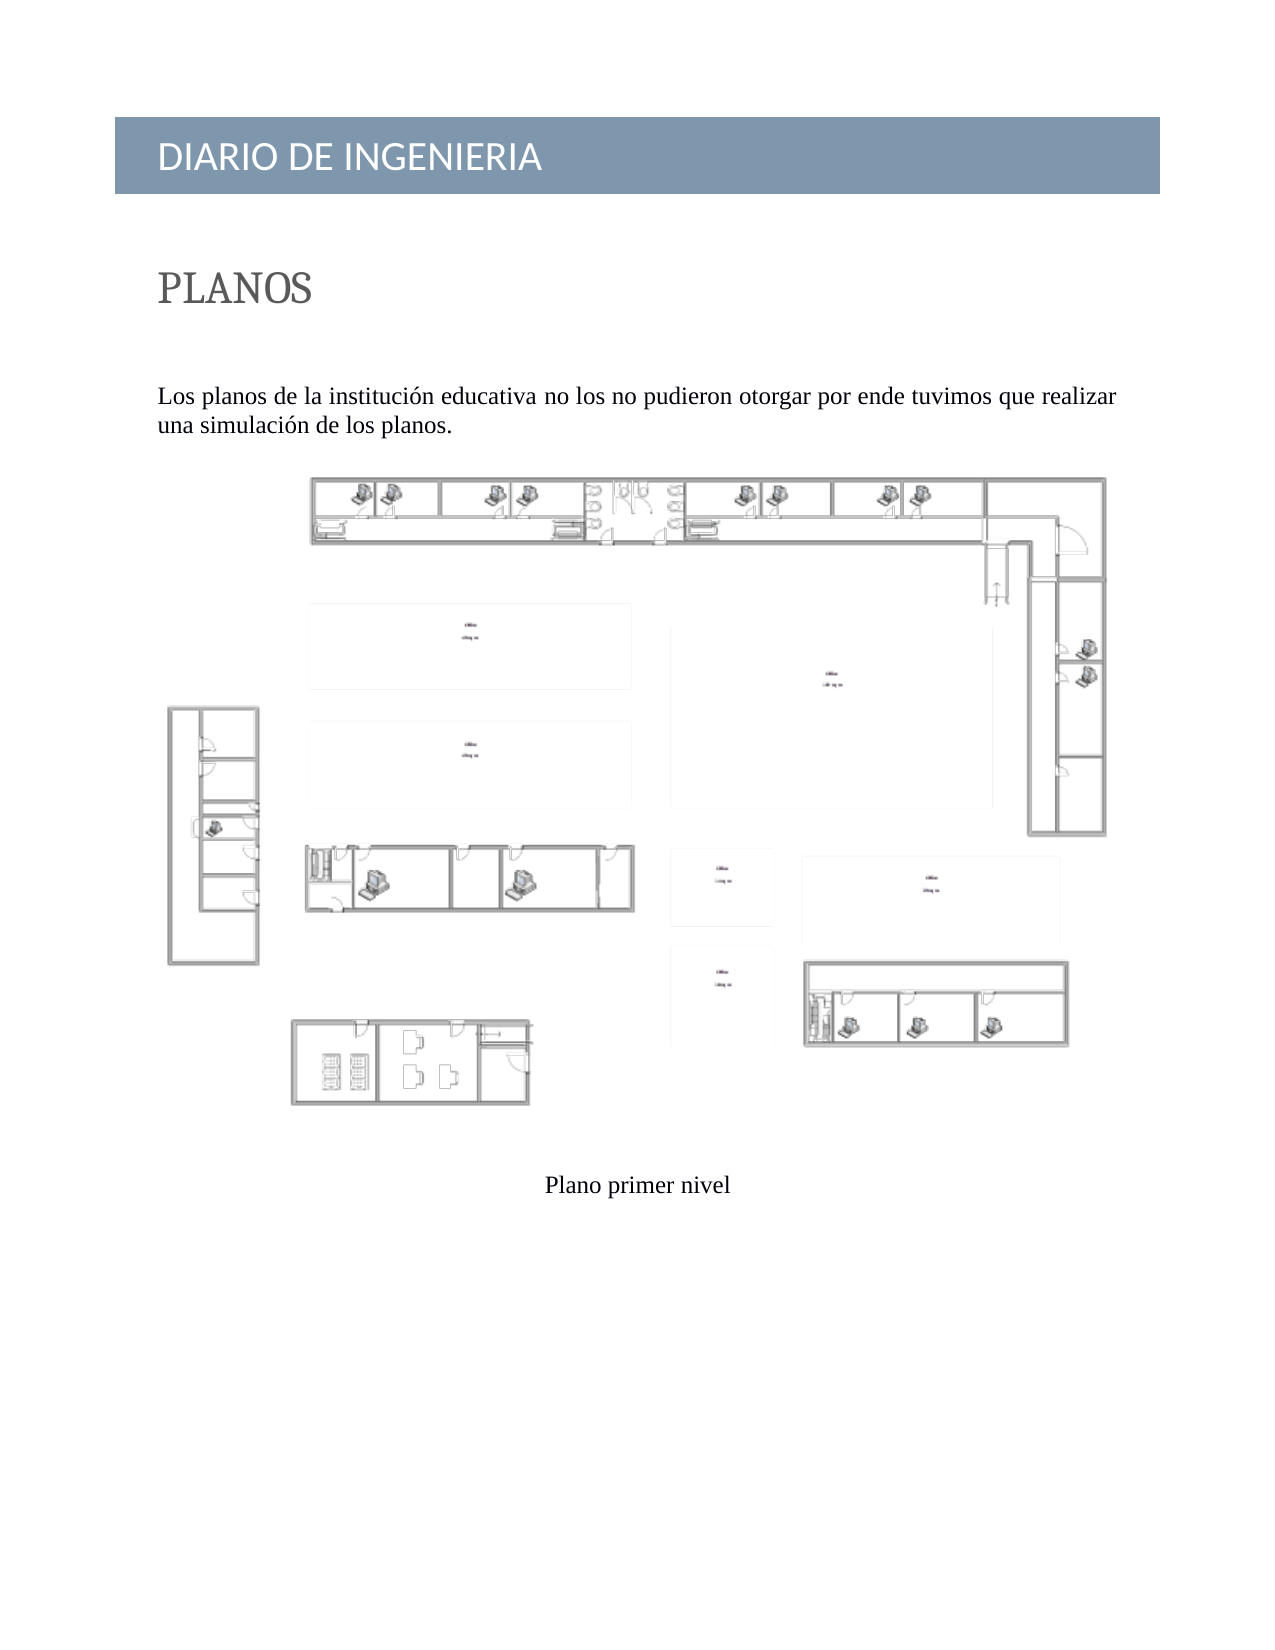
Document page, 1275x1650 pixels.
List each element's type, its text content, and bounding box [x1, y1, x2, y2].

text Los planos de la institución educativa no los no pudieron otorgar por ende tuvimos que realizar una simulación de los planos. [157, 381, 1117, 439]
subtitle PLANOS [157, 262, 1117, 315]
text Plano primer nivel [157, 1170, 1117, 1199]
